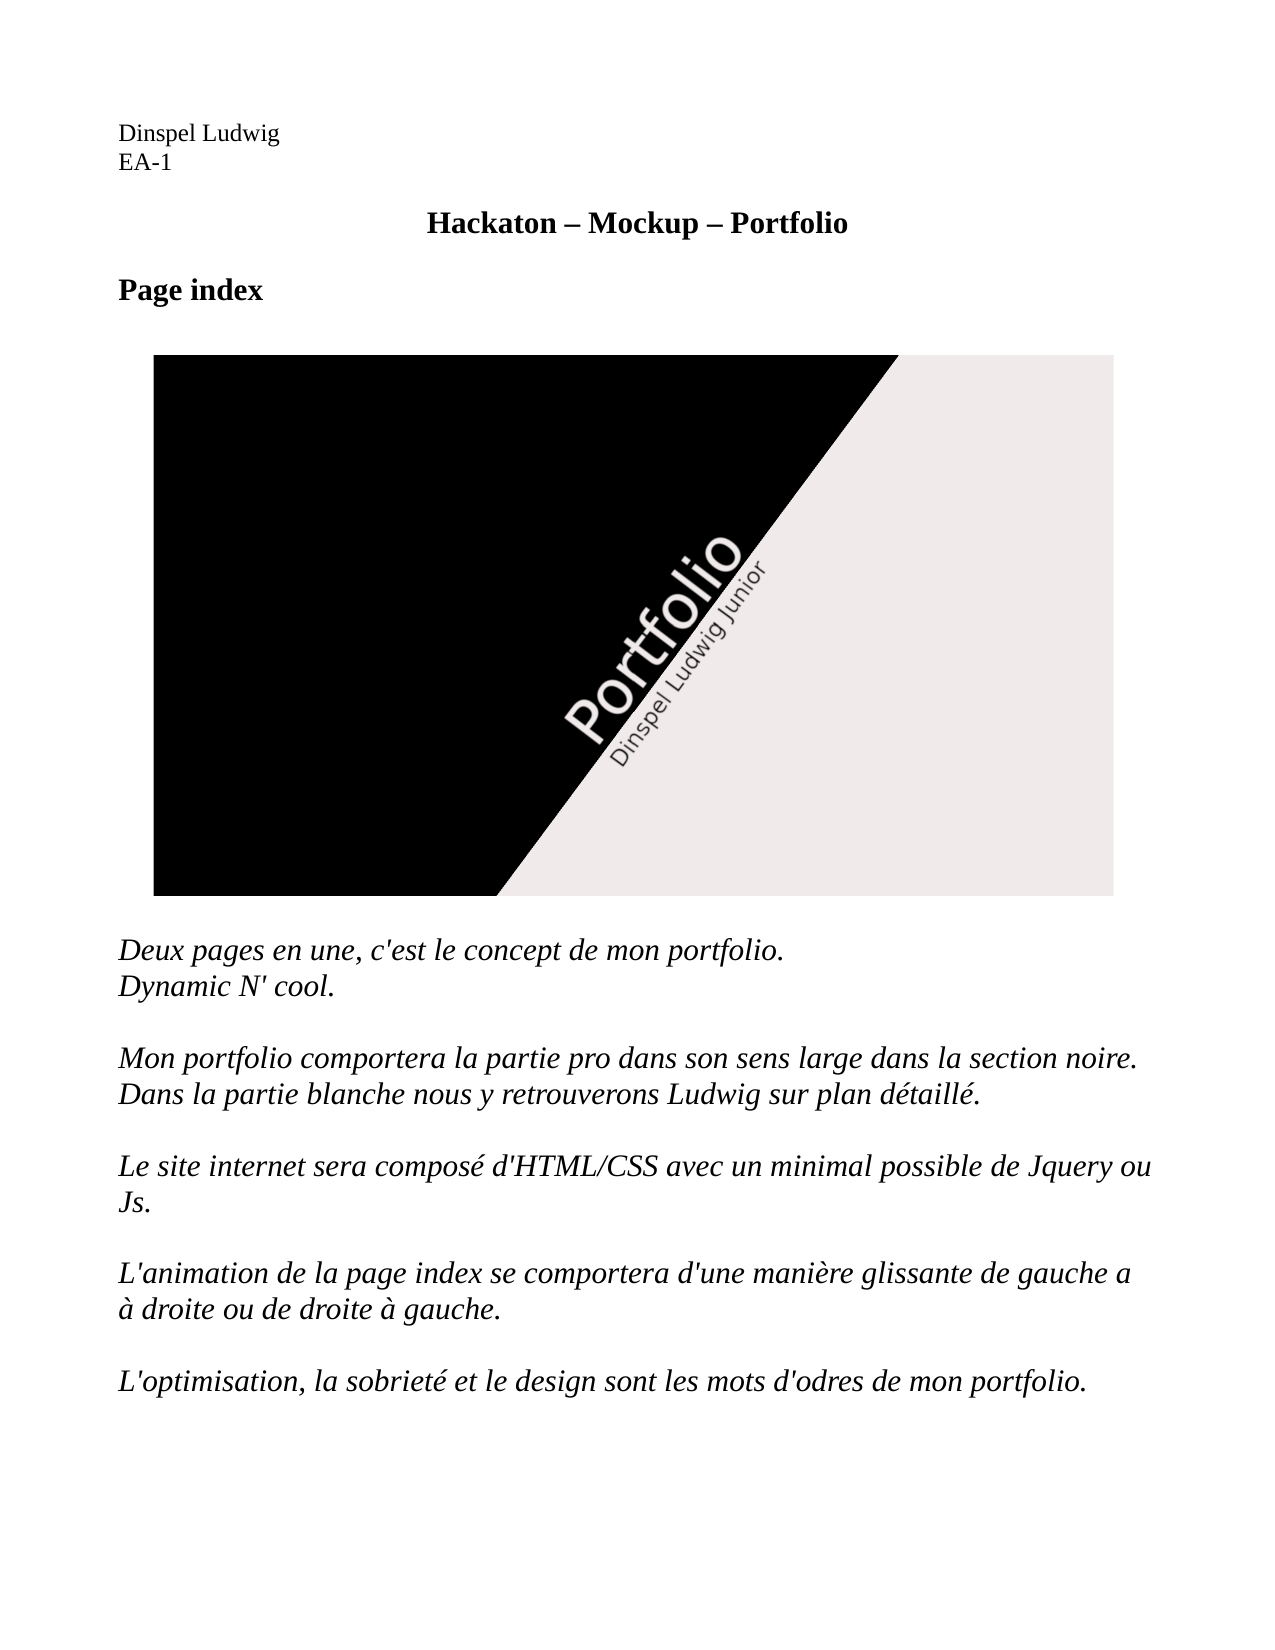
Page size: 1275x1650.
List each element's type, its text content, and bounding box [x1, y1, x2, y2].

text Dans la partie blanche nous y retrouverons Ludwig sur plan détaillé. [118, 1075, 1157, 1111]
text EA-1 [118, 147, 1157, 176]
text Deux pages en une, c'est le concept de mon portfolio. [118, 931, 1157, 967]
picture [153, 355, 1114, 896]
text Hackaton – Mockup – Portfolio [118, 204, 1157, 240]
text L'optimisation, la sobrieté et le design sont les mots d'odres de mon portfolio. [118, 1362, 1157, 1398]
text Le site internet sera composé d'HTML/CSS avec un minimal possible de Jquery ou Js. [118, 1147, 1157, 1219]
text Page index [118, 271, 1157, 307]
text Mon portfolio comportera la partie pro dans son sens large dans la section noire. [118, 1039, 1157, 1075]
text Dinspel Ludwig [118, 118, 1157, 147]
text L'animation de la page index se comportera d'une manière glissante de gauche a à droite ou de droite à gauche. [118, 1255, 1157, 1327]
text Dynamic N' cool. [118, 967, 1157, 1003]
